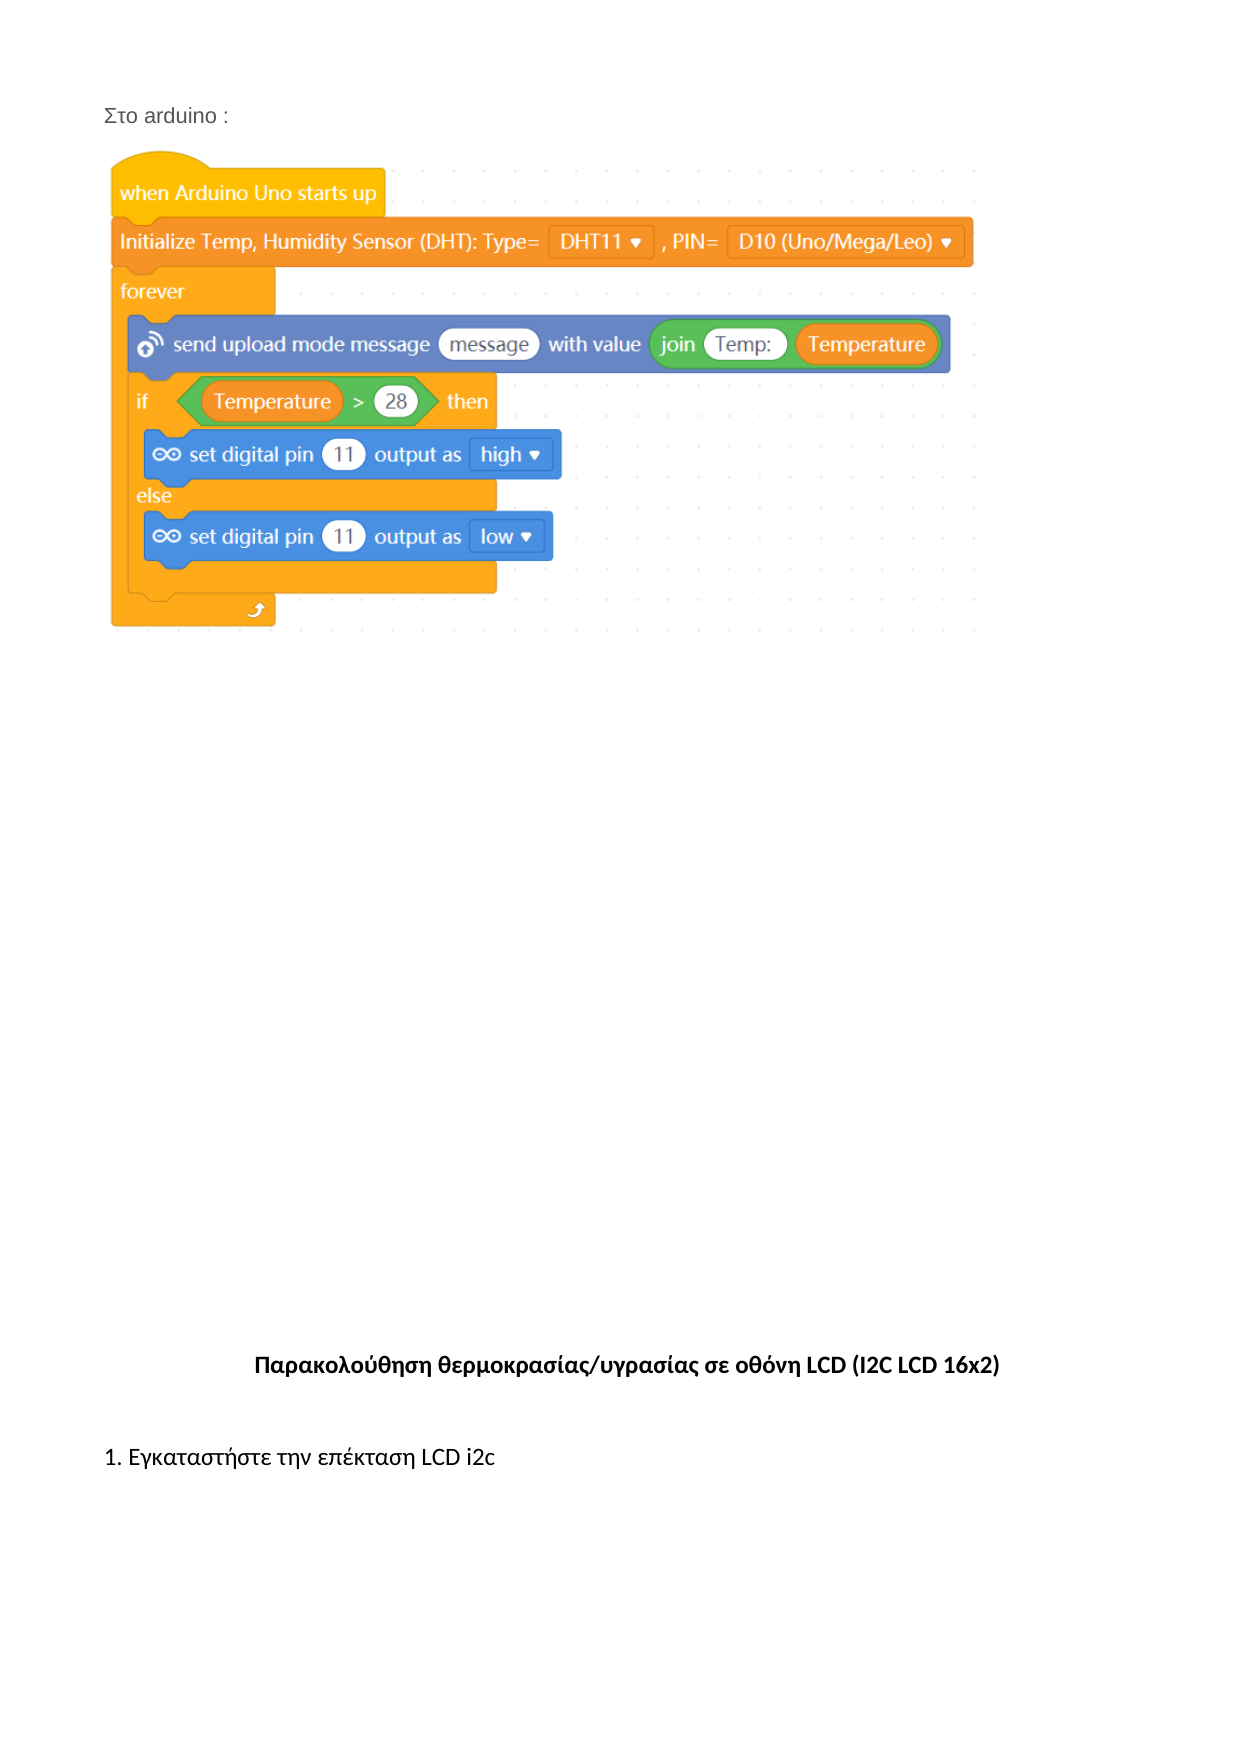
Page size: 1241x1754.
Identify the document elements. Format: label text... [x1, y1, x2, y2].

text Παρακολούθηση θερμοκρασίας/υγρασίας σε οθόνη LCD (I2C LCD 16x2) [103, 1349, 1152, 1379]
text Στο arduino : [103, 103, 1152, 129]
picture [103, 144, 1004, 642]
text 1. Εγκαταστήστε την επέκταση LCD i2c [103, 1441, 1152, 1472]
